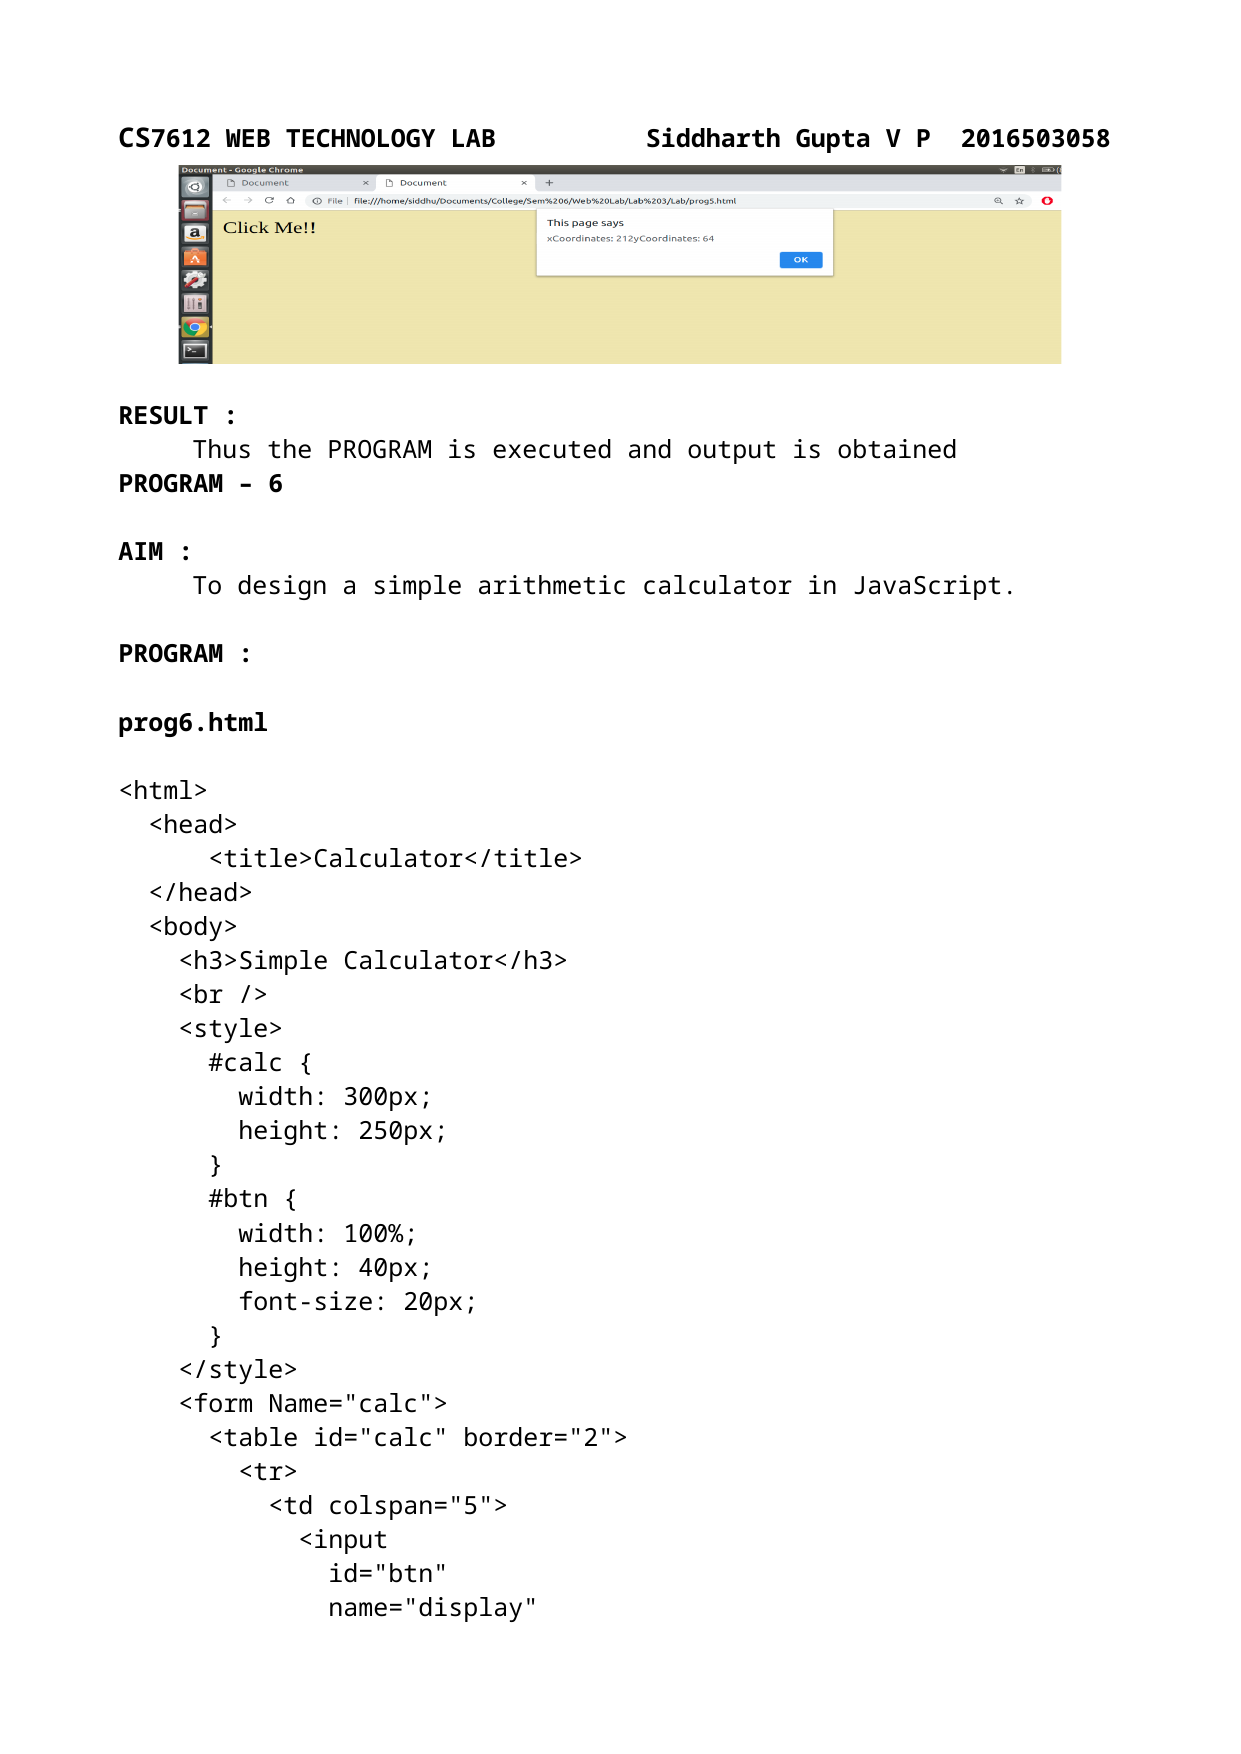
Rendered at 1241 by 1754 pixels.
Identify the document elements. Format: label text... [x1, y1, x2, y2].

text <td colspan="5"> [118, 1488, 1122, 1522]
text PROGRAM – 6 [118, 466, 1122, 500]
text <head> [118, 806, 1122, 841]
text width: 100%; [118, 1215, 1122, 1249]
text PROGRAM : [118, 636, 1122, 670]
text <h3>Simple Calculator</h3> [118, 943, 1122, 977]
text #calc { [118, 1045, 1122, 1079]
text <style> [118, 1011, 1122, 1045]
text <body> [118, 909, 1122, 943]
text <input [118, 1522, 1122, 1556]
text name="display" [118, 1590, 1122, 1624]
text width: 300px; [118, 1079, 1122, 1113]
text #btn { [118, 1181, 1122, 1215]
text <form Name="calc"> [118, 1386, 1122, 1419]
text Thus the PROGRAM is executed and output is obtained [118, 432, 1122, 466]
text <br /> [118, 977, 1122, 1011]
text prog6.html [118, 704, 1122, 738]
text height: 40px; [118, 1249, 1122, 1283]
text AIM : [118, 534, 1122, 568]
text <html> [118, 772, 1122, 806]
text height: 250px; [118, 1113, 1122, 1147]
text RESULT : [118, 398, 1122, 432]
text <title>Calculator</title> [118, 841, 1122, 874]
text font-size: 20px; [118, 1283, 1122, 1317]
text To design a simple arithmetic calculator in JavaScript. [118, 568, 1122, 602]
text <table id="calc" border="2"> [118, 1419, 1122, 1454]
text id="btn" [118, 1556, 1122, 1590]
text } [118, 1147, 1122, 1181]
text </head> [118, 874, 1122, 909]
text <tr> [118, 1454, 1122, 1488]
text </style> [118, 1351, 1122, 1386]
text } [118, 1317, 1122, 1351]
